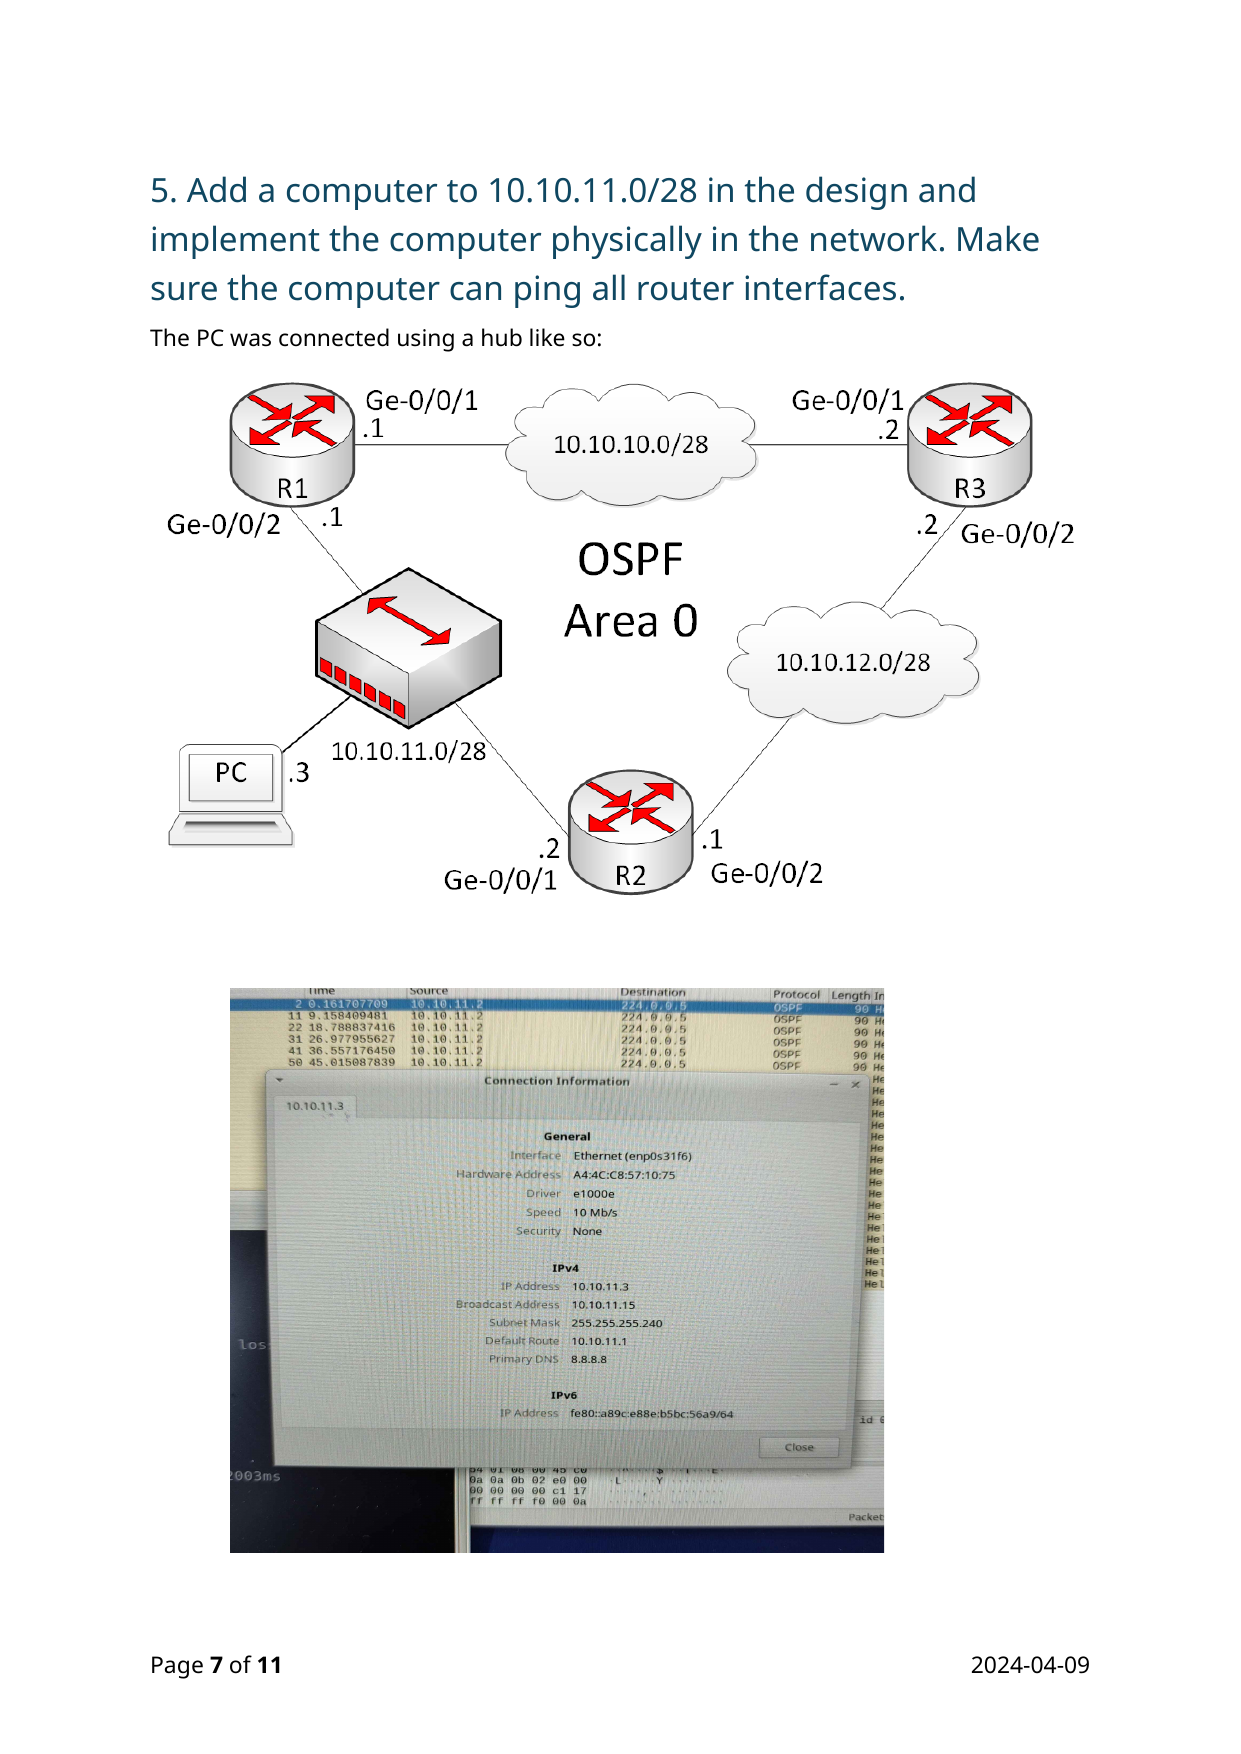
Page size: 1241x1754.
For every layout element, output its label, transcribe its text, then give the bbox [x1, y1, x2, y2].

picture [230, 1105, 885, 1399]
subtitle 5. Add a computer to 10.10.11.0/28 in the design and implement the computer physically in the network. Make sure the computer can ping all router interfaces. [150, 167, 1090, 310]
picture [150, 372, 1091, 913]
text The PC was connected using a hub like so: [150, 322, 1090, 353]
